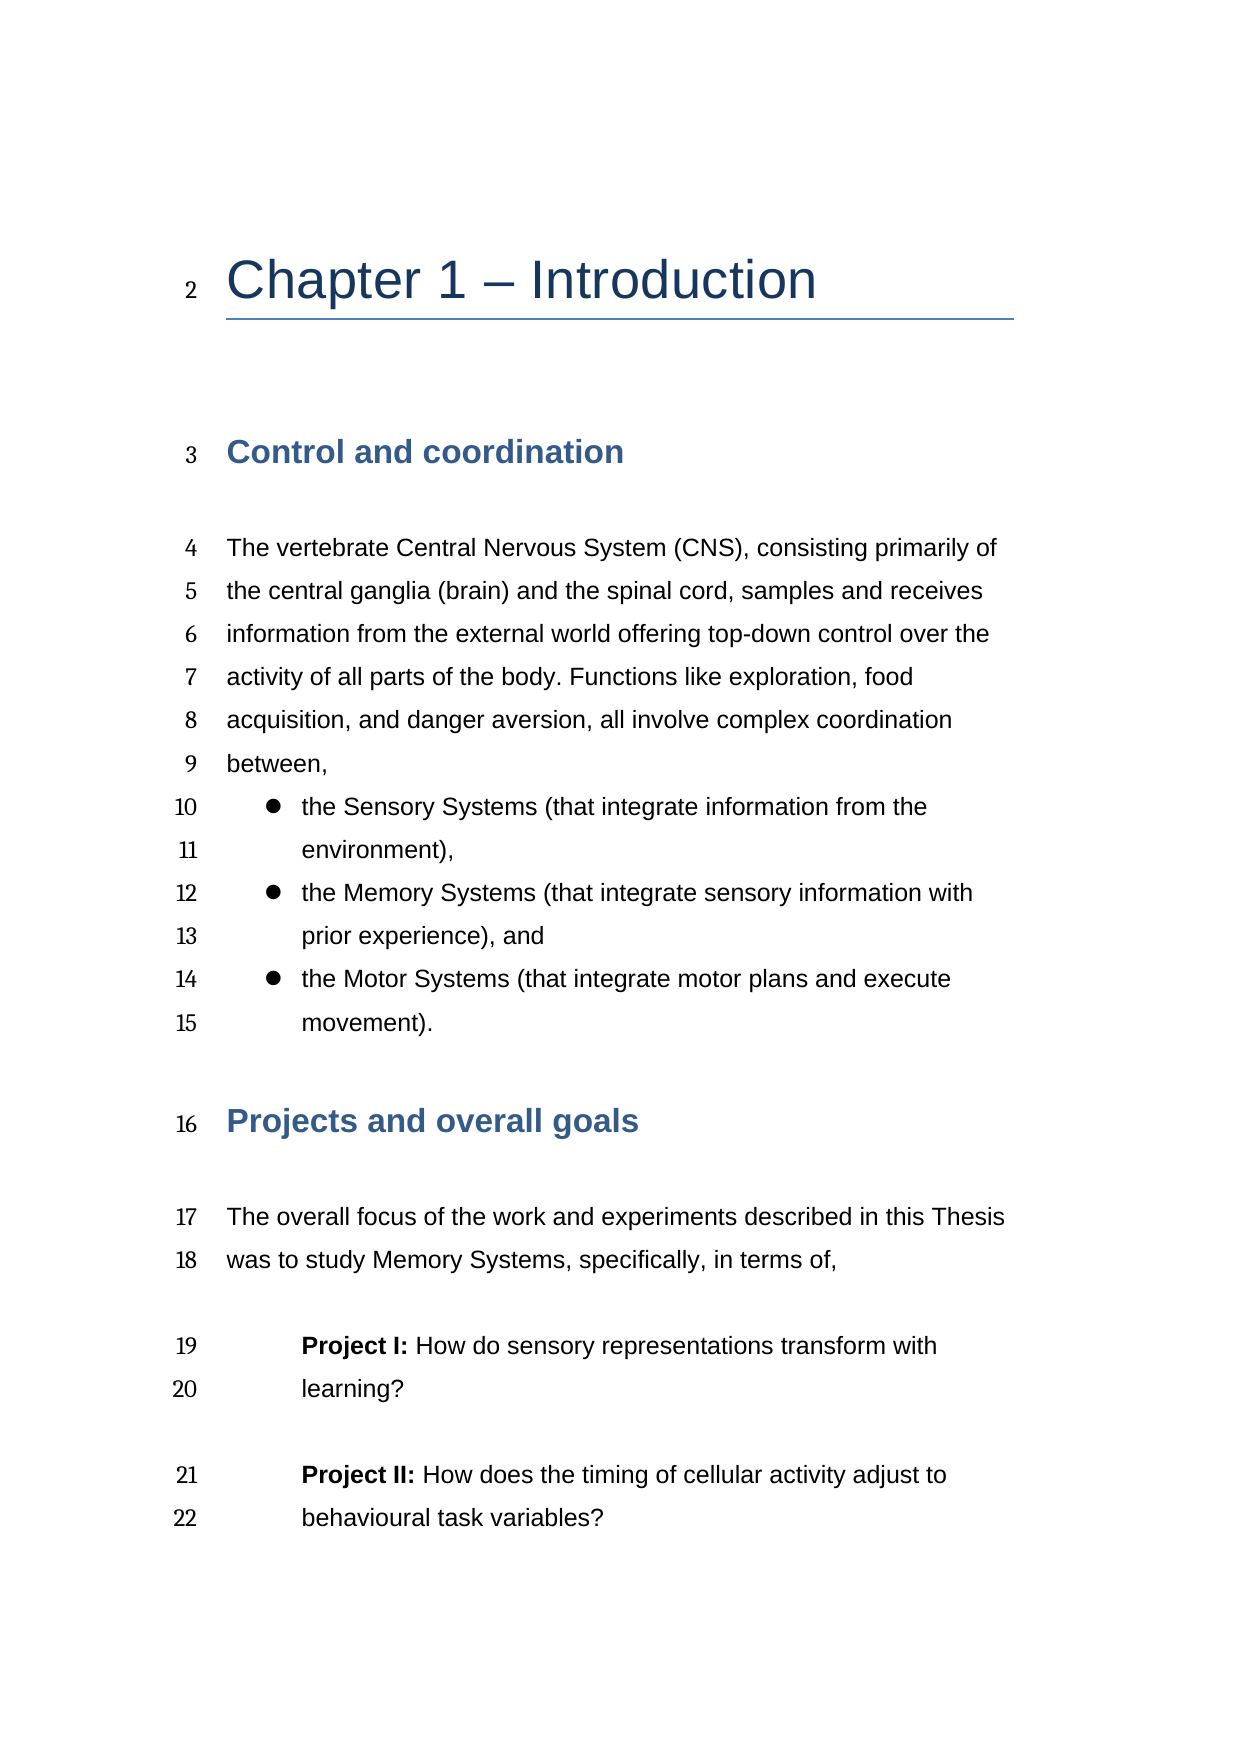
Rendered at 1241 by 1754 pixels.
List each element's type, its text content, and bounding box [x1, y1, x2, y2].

subtitle Control and coordination [226, 432, 1014, 471]
title Chapter 1 – Introduction [226, 247, 1014, 318]
list the Sensory Systems (that integrate information from the environment), [264, 792, 1014, 864]
text Project I: How do sensory representations transform with learning? [301, 1331, 1014, 1403]
list the Motor Systems (that integrate motor plans and execute movement). [264, 964, 1014, 1036]
subtitle Projects and overall goals [226, 1101, 1014, 1139]
text The vertebrate Central Nervous System (CNS), consisting primarily of the central ganglia (brain) and the spinal cord, samples and receives information from the external world offering top-down control over the activity of all parts of the body. Functions like exploration, food acquisition, and danger aversion, all involve complex coordination between, [226, 533, 1014, 777]
list the Memory Systems (that integrate sensory information with prior experience), and [264, 878, 1014, 950]
text Project II: How does the timing of cellular activity adjust to behavioural task variables? [301, 1460, 1014, 1532]
text The overall focus of the work and experiments described in this Thesis was to study Memory Systems, specifically, in terms of, [226, 1202, 1014, 1273]
